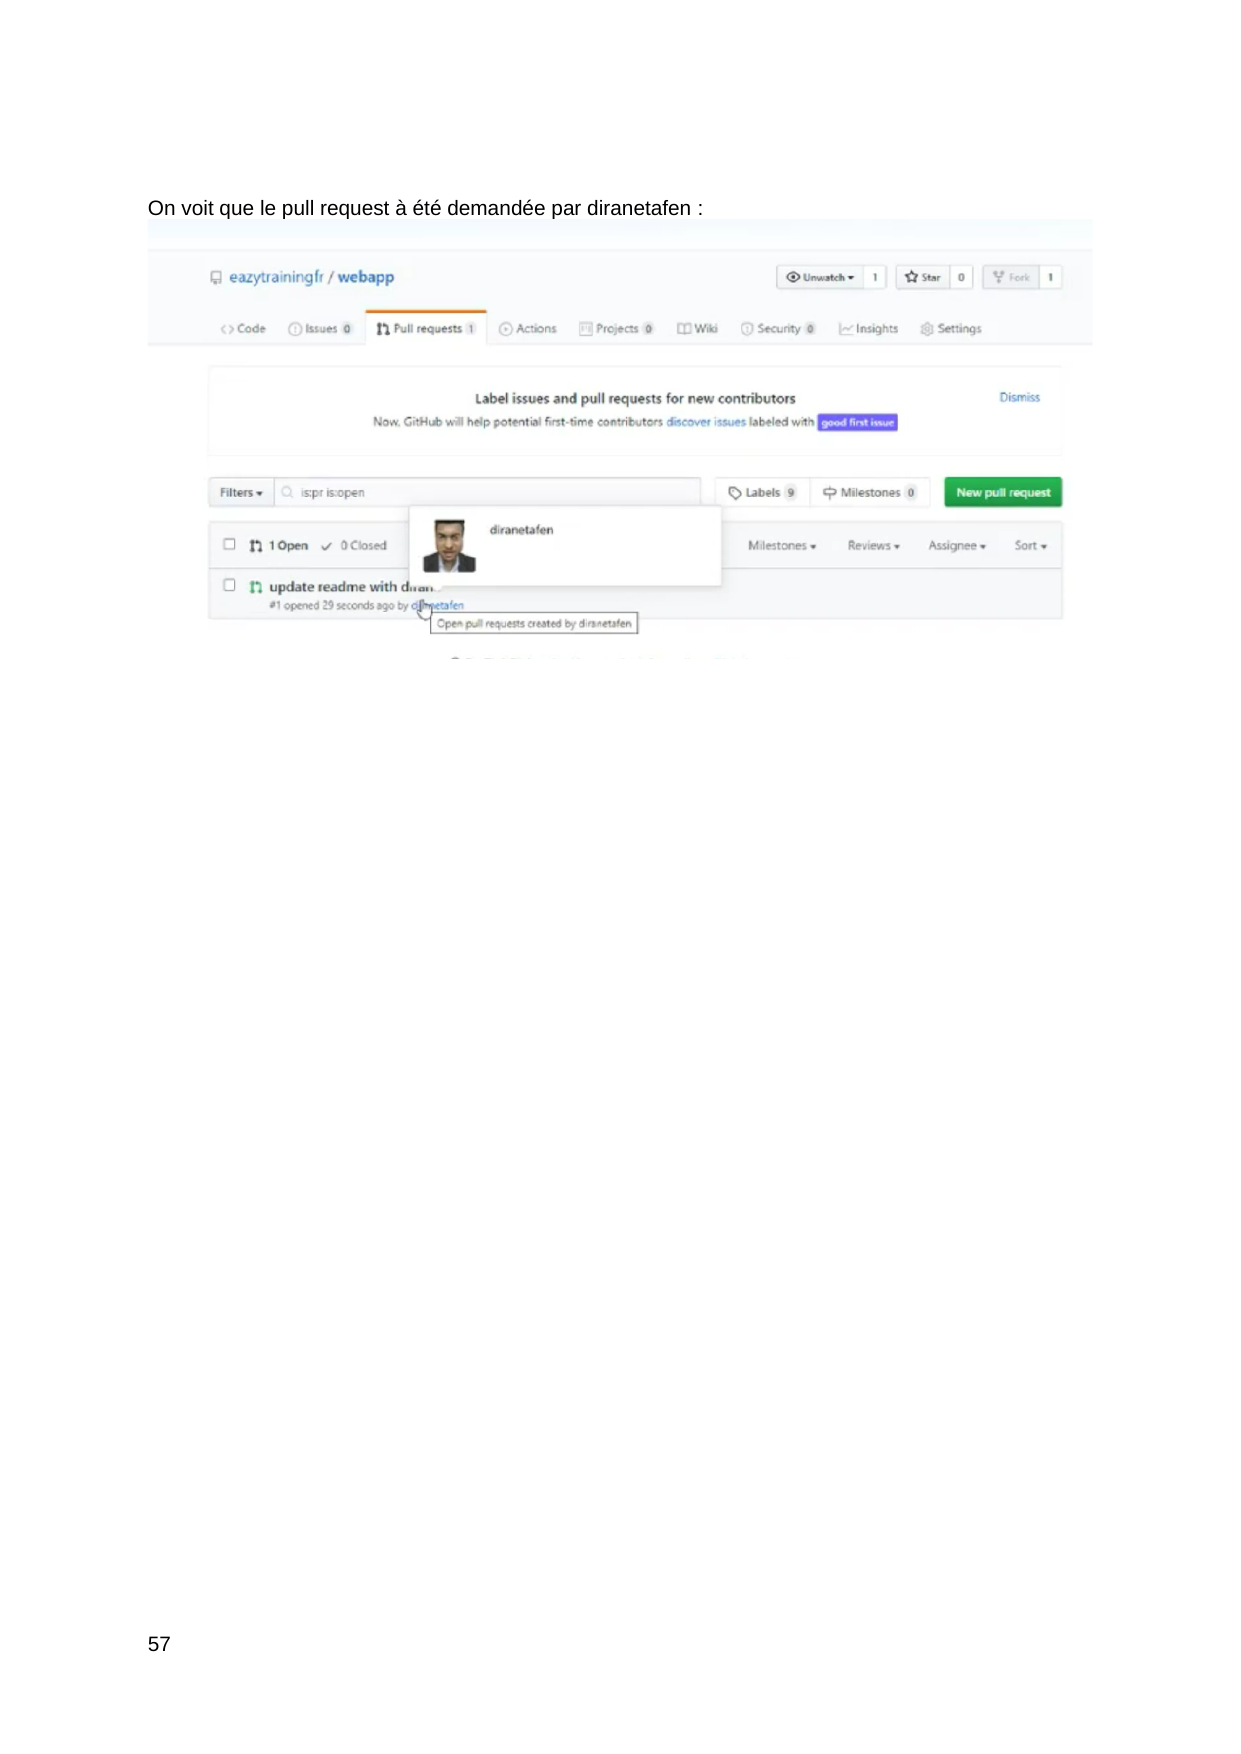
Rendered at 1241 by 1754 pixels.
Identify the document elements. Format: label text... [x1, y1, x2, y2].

picture [147, 219, 1093, 659]
text On voit que le pull request à été demandée par diranetafen : [148, 196, 1093, 219]
